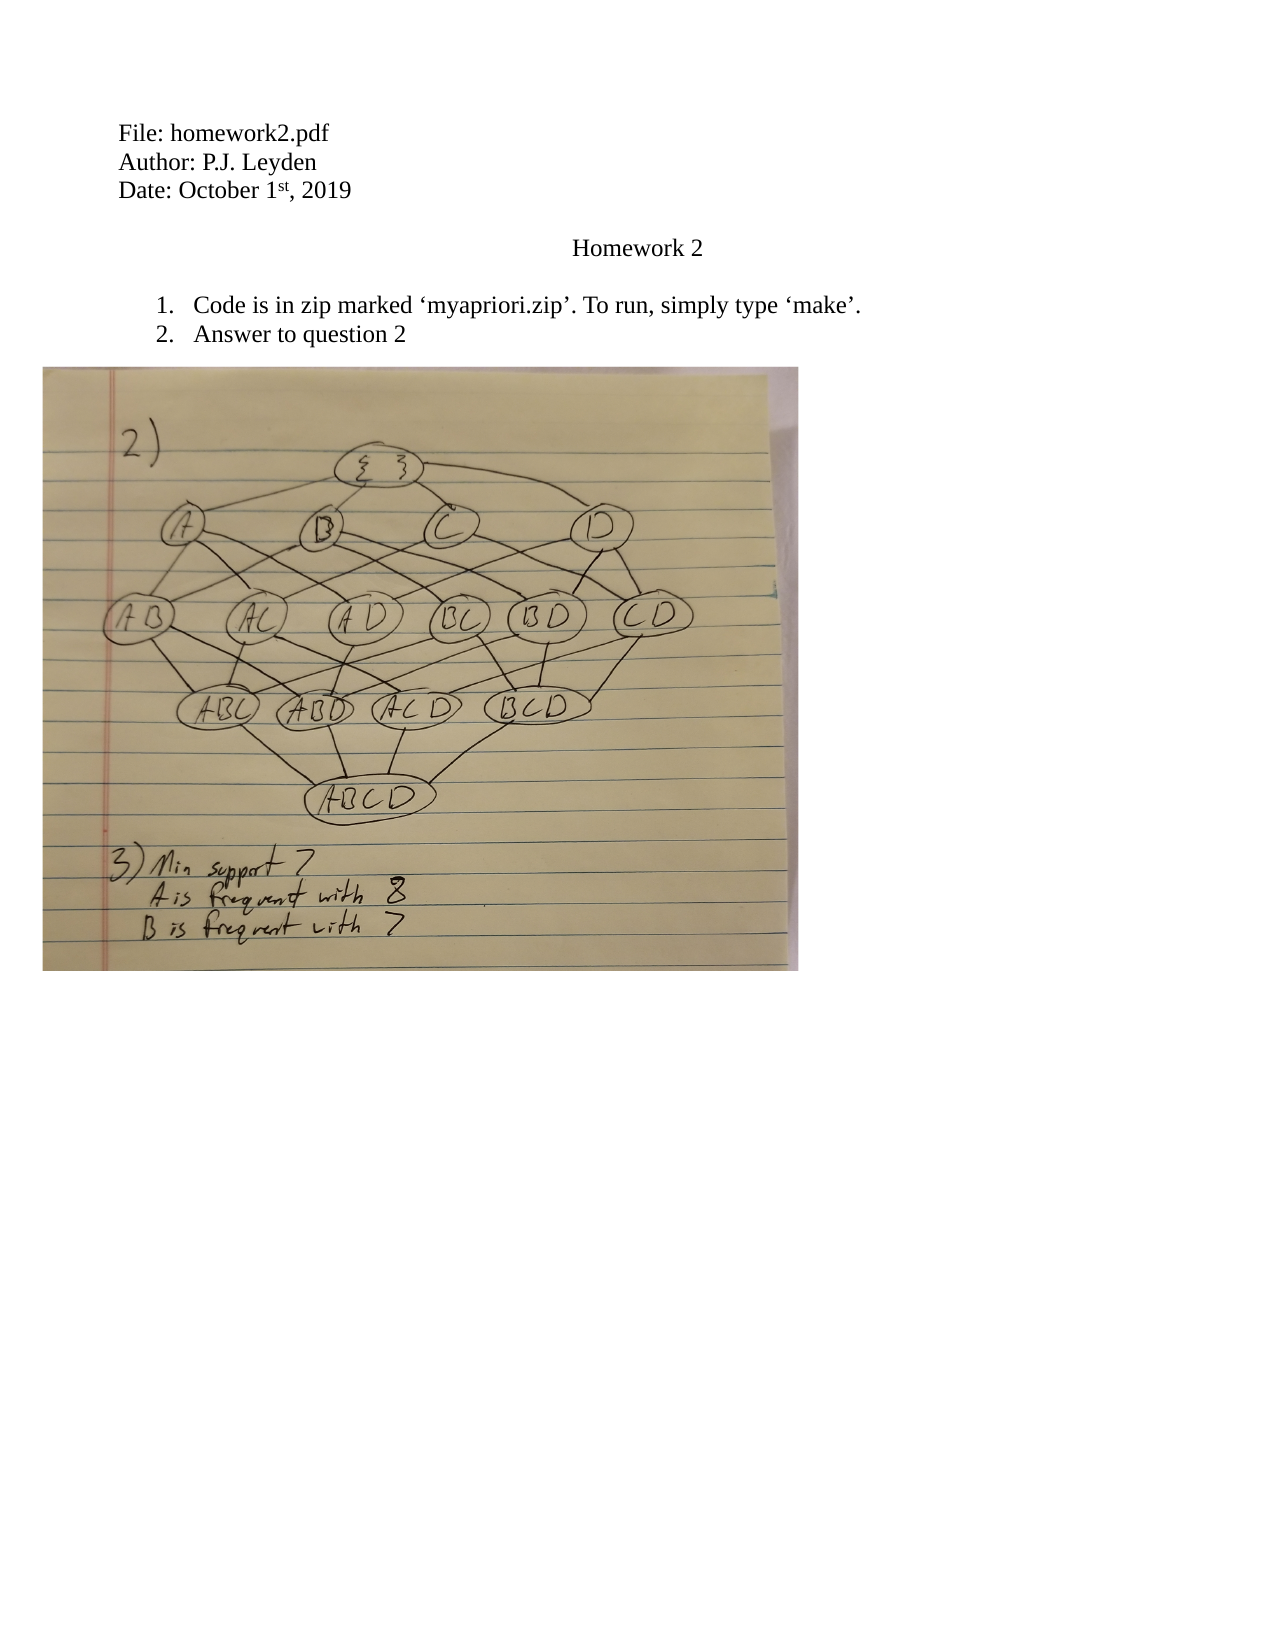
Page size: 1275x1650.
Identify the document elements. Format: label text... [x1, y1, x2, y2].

text Homework 2 [118, 233, 1157, 262]
list Answer to question 2 [156, 319, 1157, 348]
text File: homework2.pdf [118, 118, 1157, 147]
list Code is in zip marked ‘myapriori.zip’. To run, simply type ‘make’. [156, 291, 1157, 319]
text Author: P.J. Leyden [118, 147, 1157, 176]
text Date: October 1st, 2019 [118, 176, 1157, 204]
